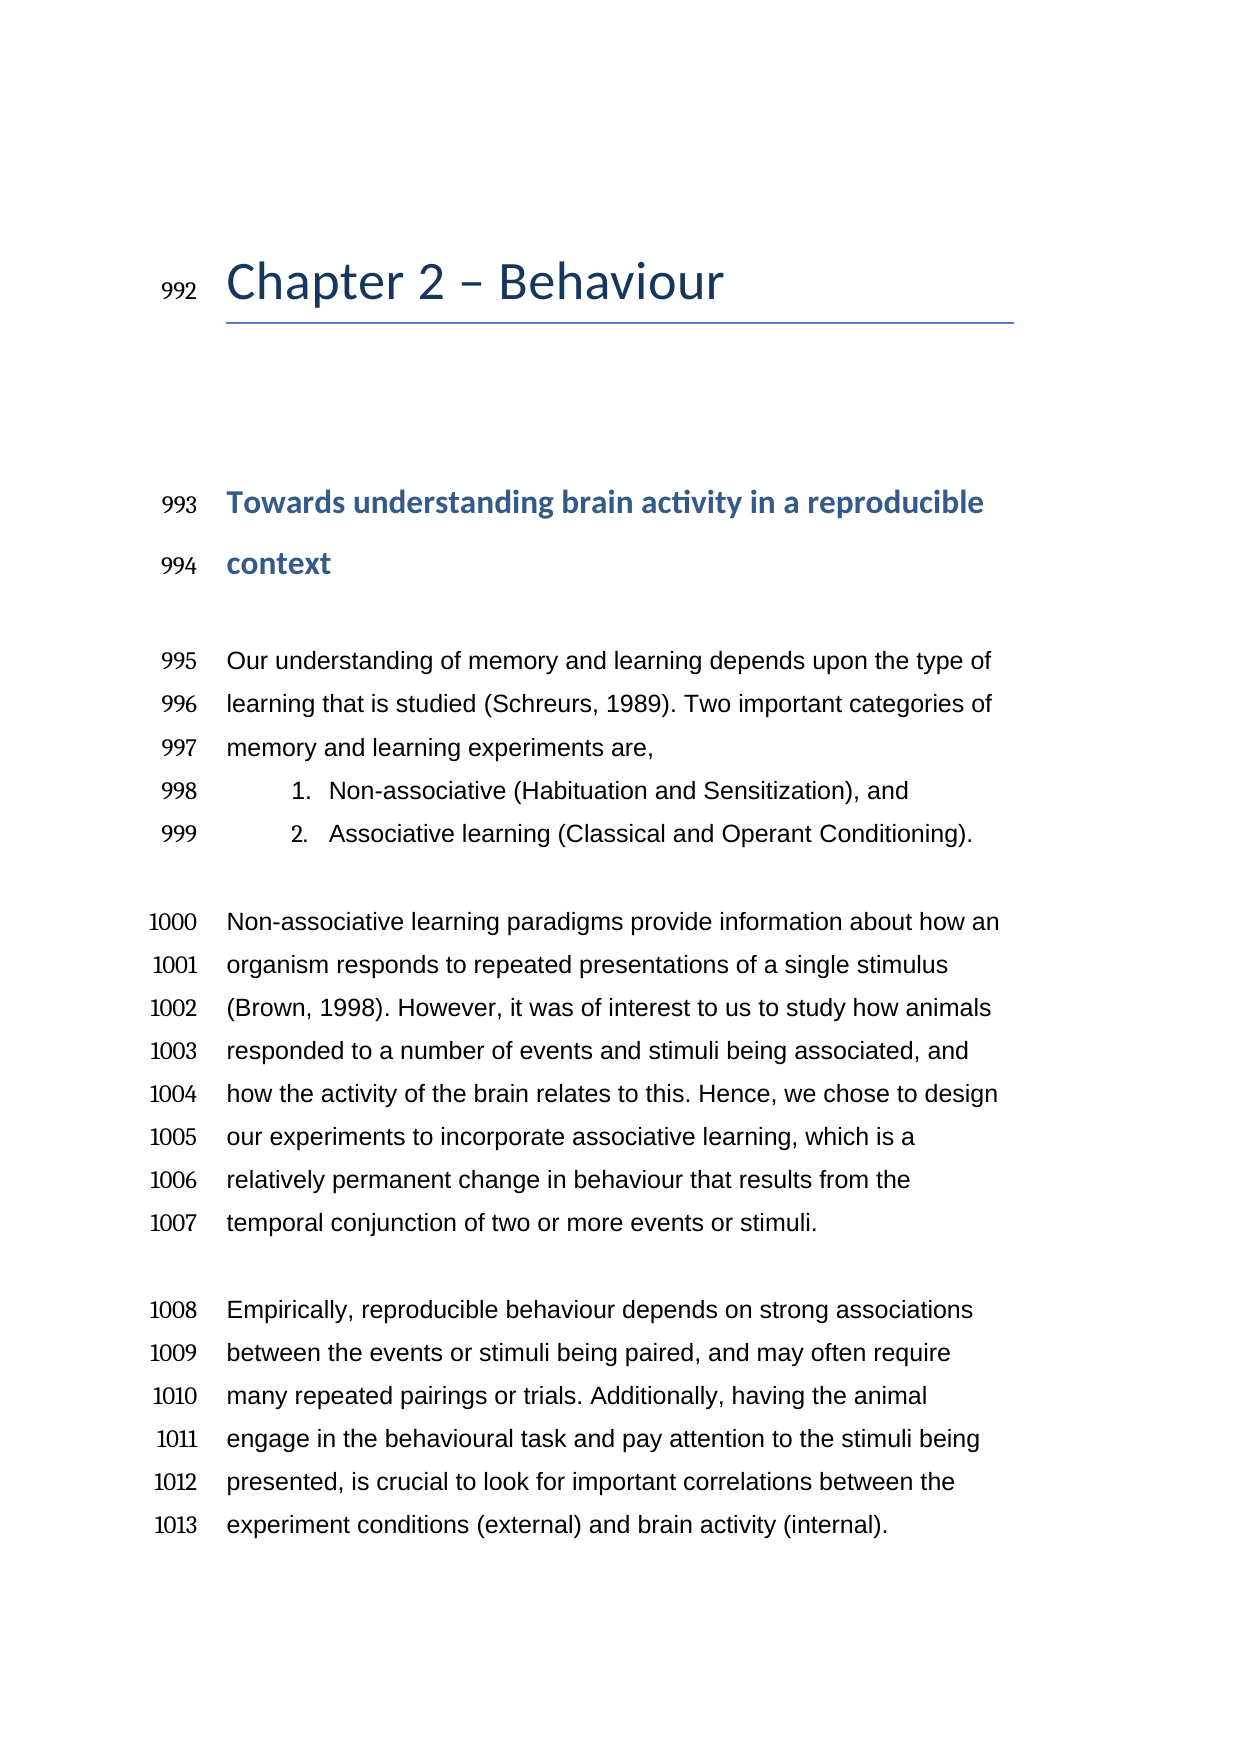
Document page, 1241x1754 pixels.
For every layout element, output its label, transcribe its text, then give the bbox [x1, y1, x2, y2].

list Non-associative (Habituation and Sensitization), and [291, 776, 1014, 804]
title Chapter 2 – Behaviour [226, 247, 1014, 322]
text Our understanding of memory and learning depends upon the type of learning that is studied (Schreurs, 1989)⁠. Two important categories of memory and learning experiments are, [226, 646, 1014, 761]
list Associative learning (Classical and Operant Conditioning). [291, 819, 1014, 848]
subtitle Towards understanding brain activity in a reproducible context [226, 481, 1014, 583]
text Non-associative learning paradigms provide information about how an organism responds to repeated presentations of a single stimulus (Brown, 1998)⁠. However, it was of interest to us to study how animals responded to a number of events and stimuli being associated, and how the activity of the brain relates to this. Hence, we chose to design our experiments to incorporate associative learning, which is a relatively permanent change in behaviour that results from the temporal conjunction of two or more events or stimuli. [226, 906, 1014, 1237]
text Empirically, reproducible behaviour depends on strong associations between the events or stimuli being paired, and may often require many repeated pairings or trials. Additionally, having the animal engage in the behavioural task and pay attention to the stimuli being presented, is crucial to look for important correlations between the experiment conditions (external) and brain activity (internal). [226, 1294, 1014, 1539]
